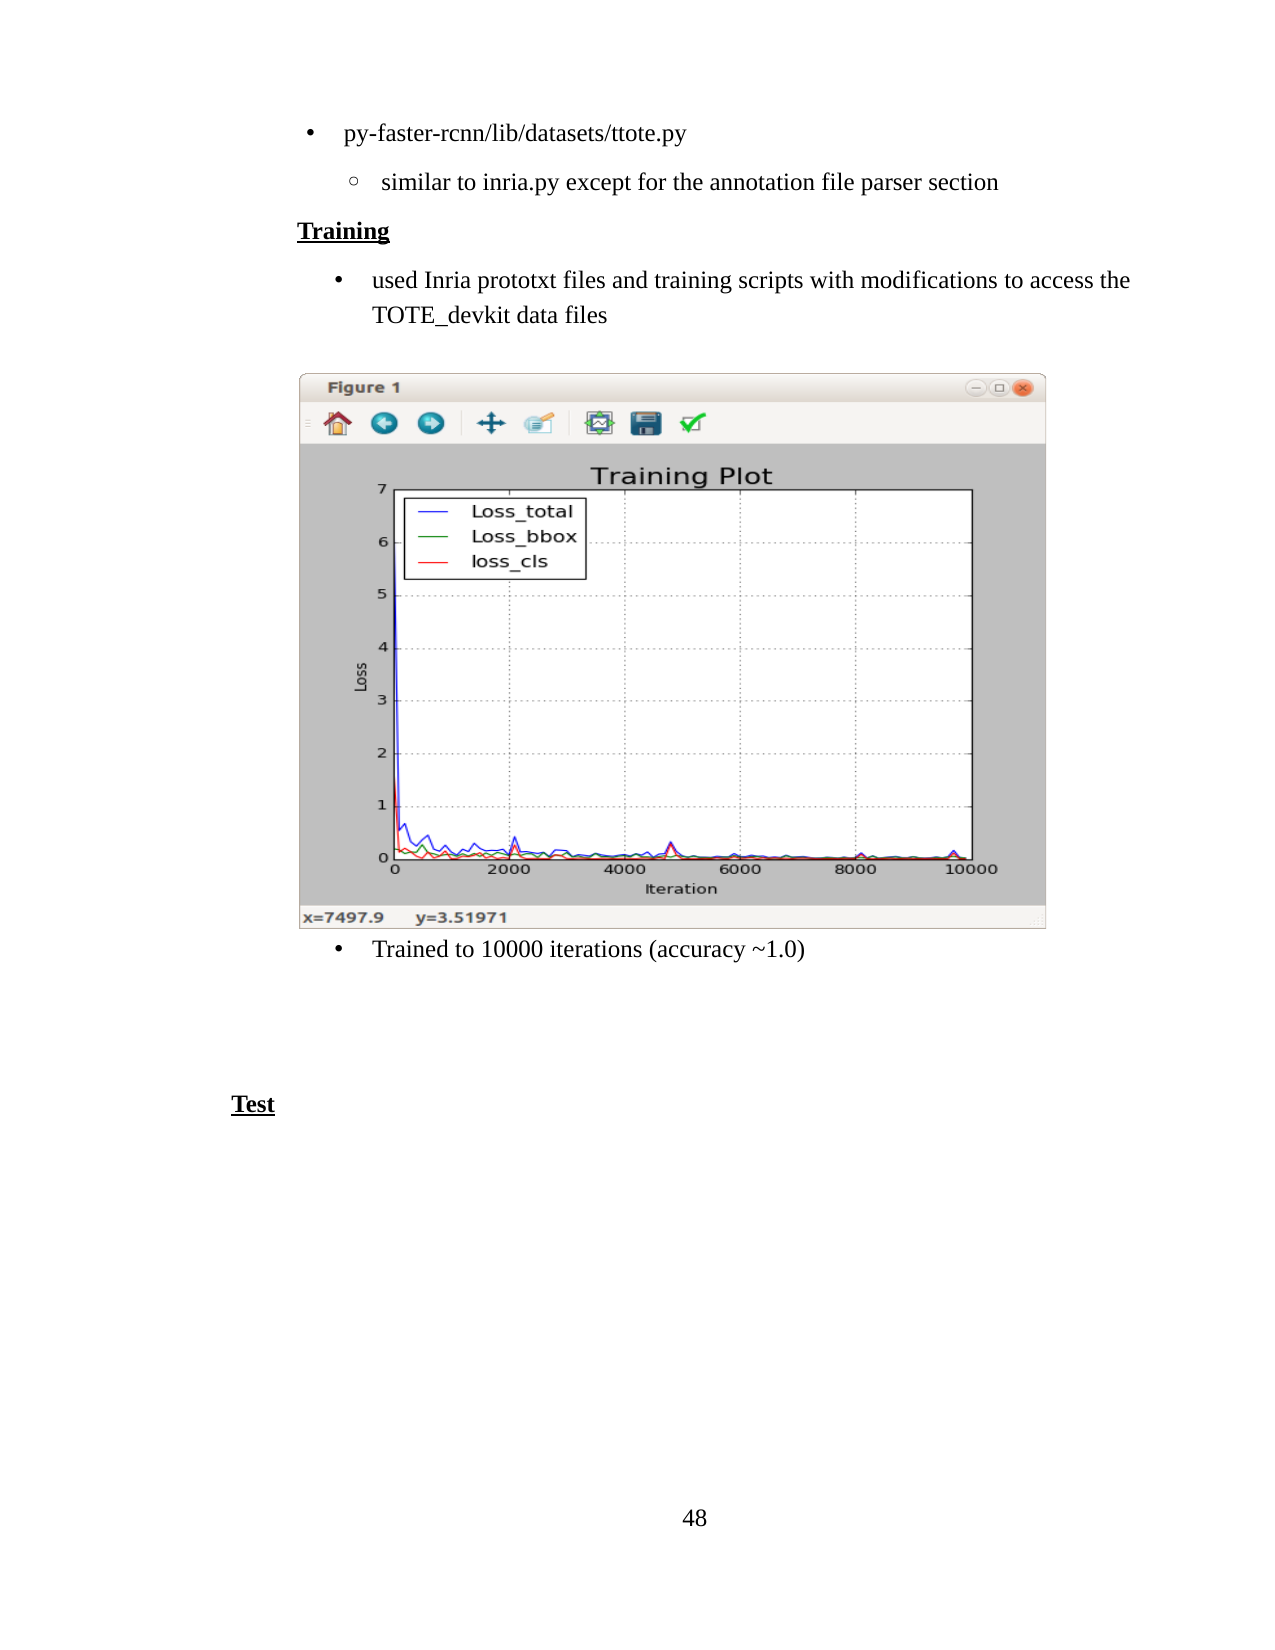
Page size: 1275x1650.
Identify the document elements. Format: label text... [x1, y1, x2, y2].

list similar to inria.py except for the annotation file parser section [344, 167, 1158, 196]
list used Inria prototxt files and training scripts with modifications to access the TOTE_devkit data files [334, 265, 1158, 328]
picture [299, 373, 1047, 929]
text Training [297, 216, 1158, 245]
list Trained to 10000 iterations (accuracy ~1.0) [334, 349, 1158, 963]
text Test [231, 1089, 1158, 1118]
list py-faster-rcnn/lib/datasets/ttote.py [306, 118, 1158, 147]
